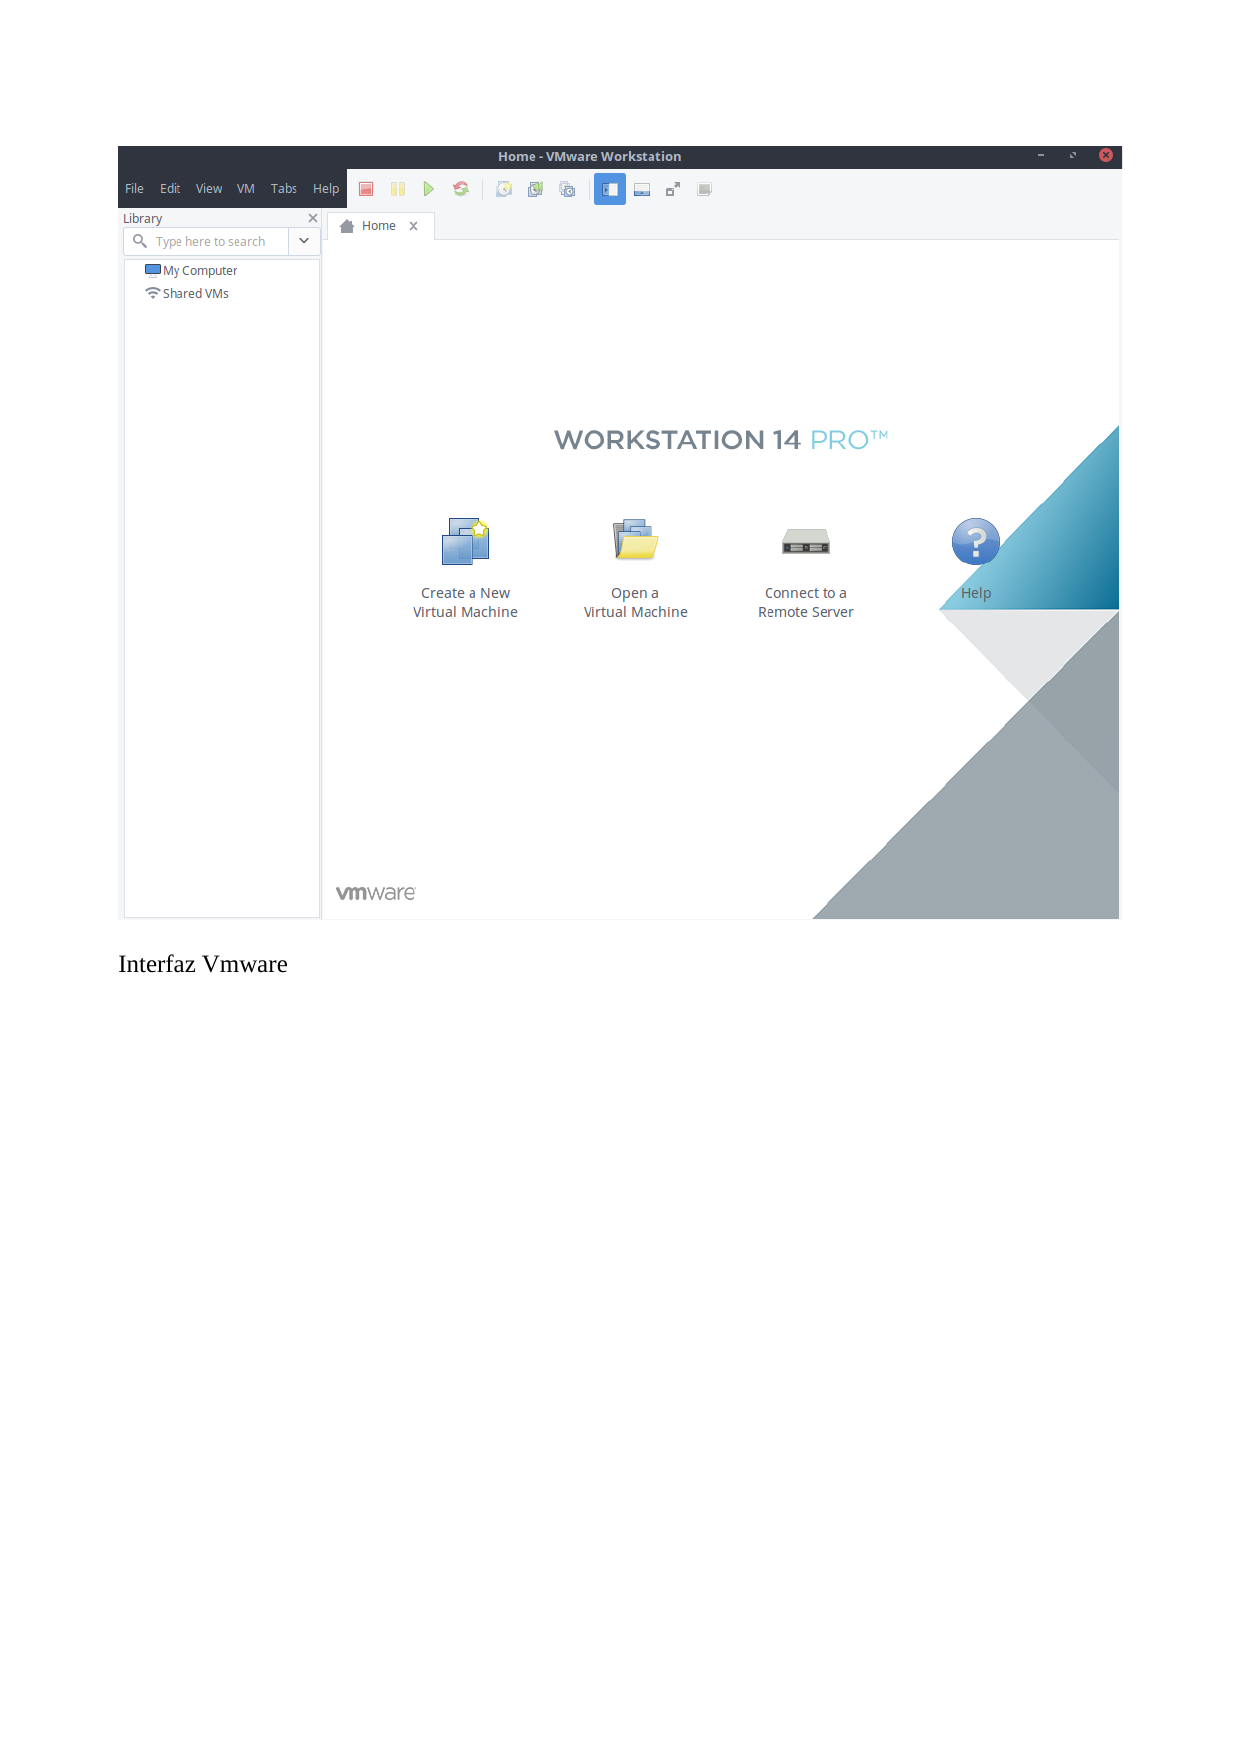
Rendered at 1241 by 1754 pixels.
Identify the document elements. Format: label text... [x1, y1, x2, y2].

text Interfaz Vmware [118, 949, 1122, 977]
picture [118, 146, 1123, 920]
